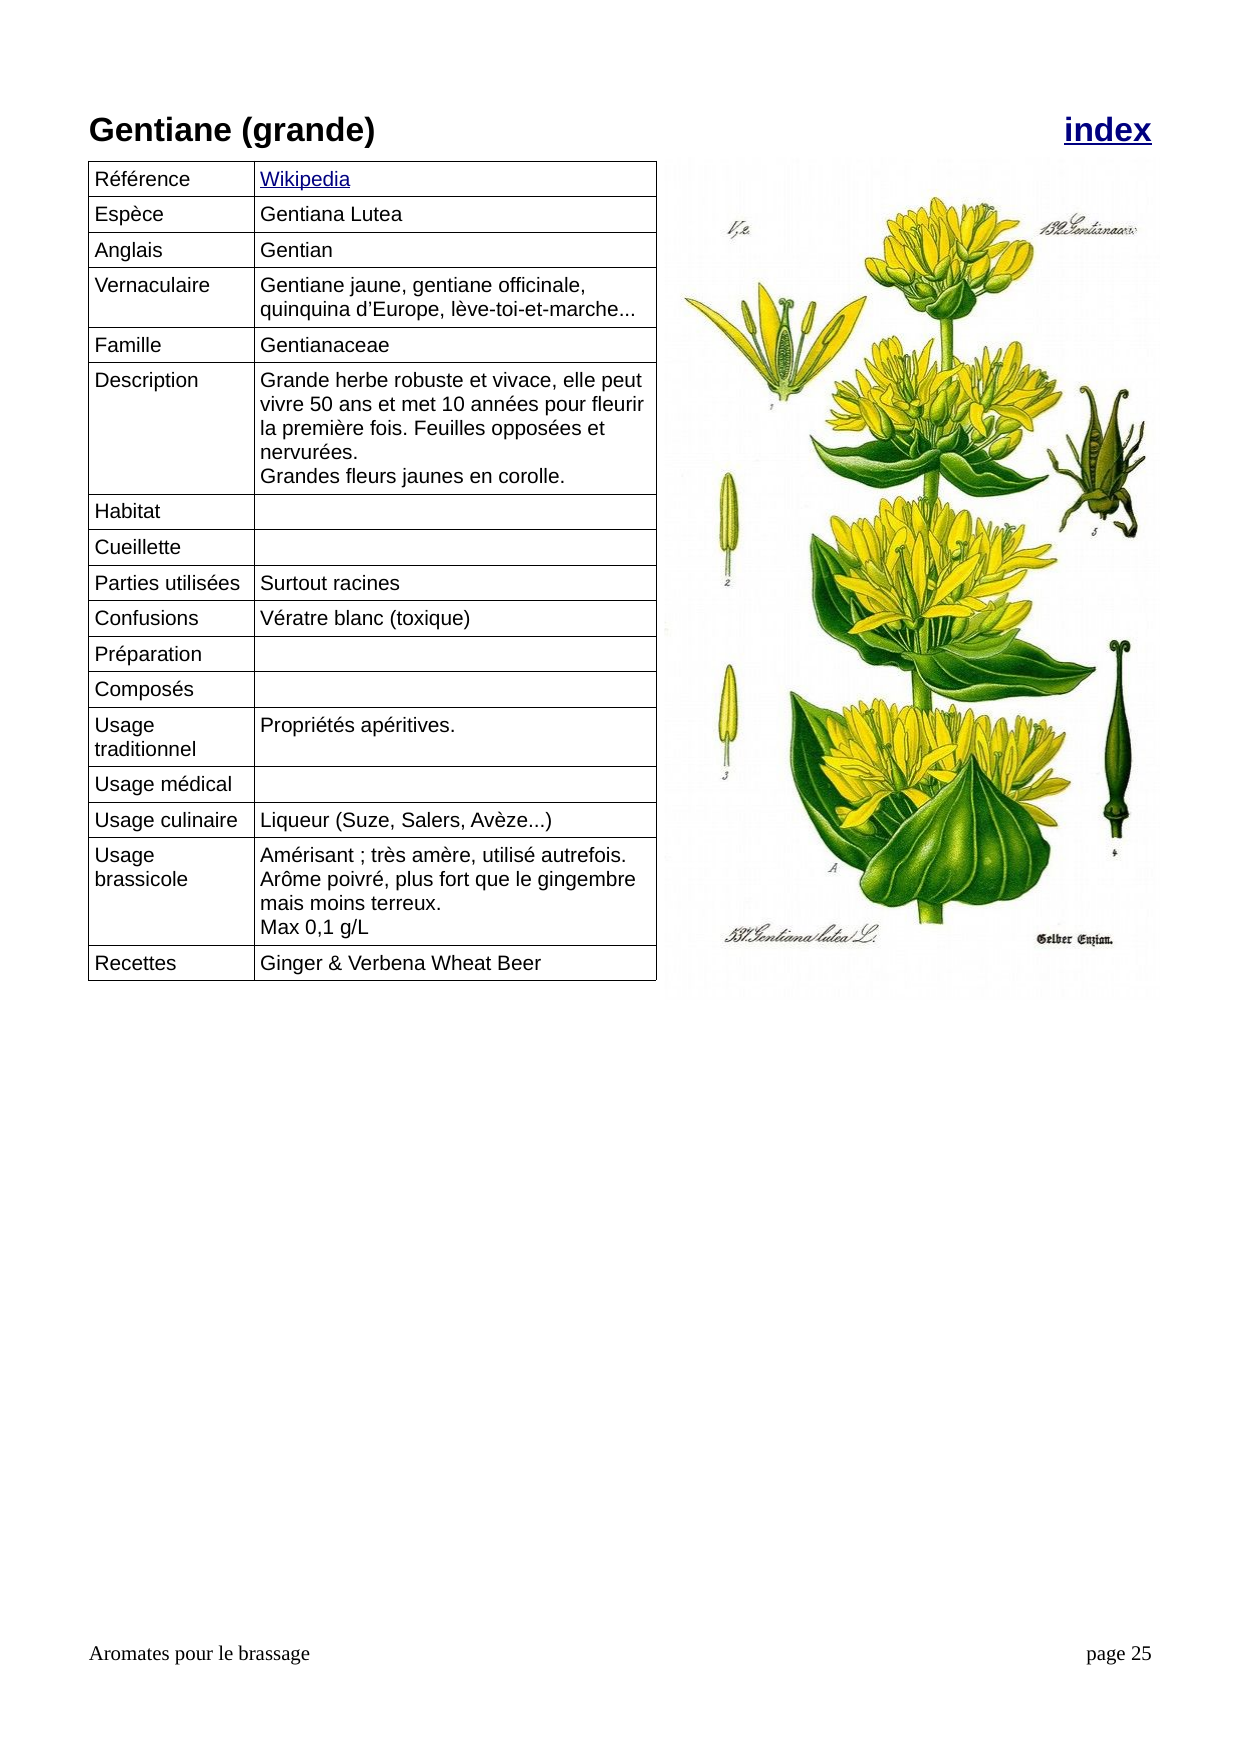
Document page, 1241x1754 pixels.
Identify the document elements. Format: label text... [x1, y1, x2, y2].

table_cell Préparation [89, 637, 254, 671]
table_cell Composés [89, 672, 254, 707]
table_cell Liqueur (Suze, Salers, Avèze...) [255, 803, 656, 837]
table_header Wikipedia [255, 162, 656, 196]
table_cell [255, 637, 656, 671]
table_cell Vernaculaire [89, 268, 254, 327]
subtitle Gentiane (grande) index [88, 109, 1152, 148]
table_cell Recettes [89, 946, 254, 980]
table_cell [255, 767, 656, 802]
table_cell Usage traditionnel [89, 708, 254, 766]
table_cell Cueillette [89, 530, 254, 564]
table_cell Gentian [255, 233, 656, 267]
table_cell [255, 530, 656, 564]
table_cell Ginger & Verbena Wheat Beer [255, 946, 656, 980]
table_cell Amérisant ; très amère, utilisé autrefois. Arôme poivré, plus fort que le gingembre mais moins terreux. Max 0,1 g/L [255, 838, 656, 944]
table_cell Surtout racines [255, 566, 656, 600]
table_cell Anglais [89, 233, 254, 267]
table_cell Gentiane jaune, gentiane officinale, quinquina d’Europe, lève-toi-et-marche... [255, 268, 656, 327]
table_cell Gentiana Lutea [255, 197, 656, 232]
picture [664, 157, 1160, 1000]
table_cell Gentianaceae [255, 328, 656, 362]
table_cell Grande herbe robuste et vivace, elle peut vivre 50 ans et met 10 années pour fleurir la première fois. Feuilles opposées et nervurées. Grandes fleurs jaunes en corolle. [255, 363, 656, 493]
table_cell Famille [89, 328, 254, 362]
table_cell Vératre blanc (toxique) [255, 601, 656, 636]
table_cell Usage médical [89, 767, 254, 802]
table_cell Parties utilisées [89, 566, 254, 600]
table_cell [255, 672, 656, 707]
table_cell Usage brassicole [89, 838, 254, 944]
table_header Référence [89, 162, 254, 196]
table_cell Habitat [89, 495, 254, 529]
table_cell Usage culinaire [89, 803, 254, 837]
table_cell Espèce [89, 197, 254, 232]
table_cell Confusions [89, 601, 254, 636]
table_cell Propriétés apéritives. [255, 708, 656, 766]
table_cell Description [89, 363, 254, 493]
table_cell [255, 495, 656, 529]
